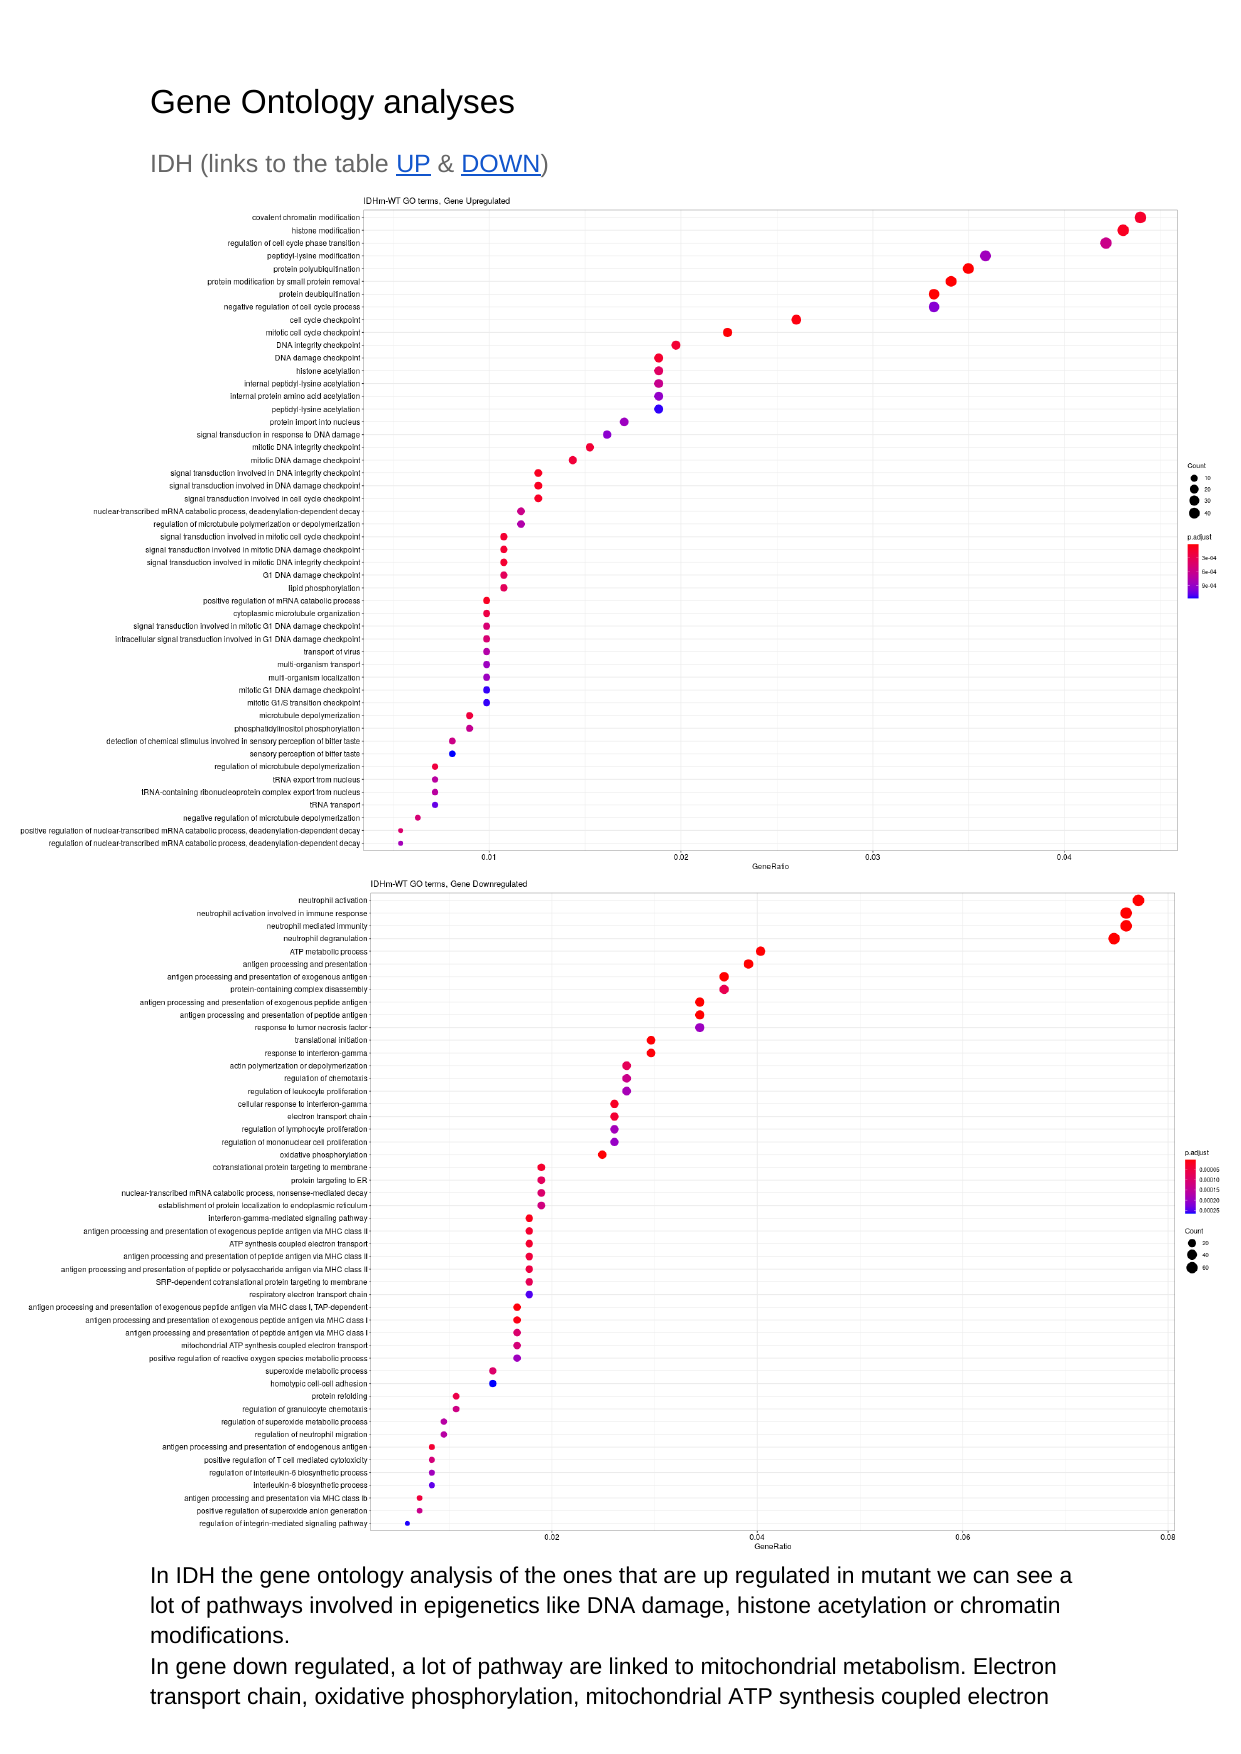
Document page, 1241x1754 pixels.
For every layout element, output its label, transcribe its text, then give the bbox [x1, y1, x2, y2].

text In IDH the gene ontology analysis of the ones that are up regulated in mutant we can see a lot of pathways involved in epigenetics like DNA damage, histone acetylation or chromatin modifications. [150, 1554, 1090, 1649]
picture [25, 877, 1226, 1554]
subtitle IDH (links to the table UP & DOWN) [150, 149, 1090, 178]
picture [17, 194, 1223, 874]
text [150, 186, 1090, 194]
text In gene down regulated, a lot of pathway are linked to mitochondrial metabolism. Electron transport chain, oxidative phosphorylation, mitochondrial ATP synthesis coupled electron [150, 1653, 1090, 1709]
subtitle Gene Ontology analyses [150, 82, 1090, 120]
